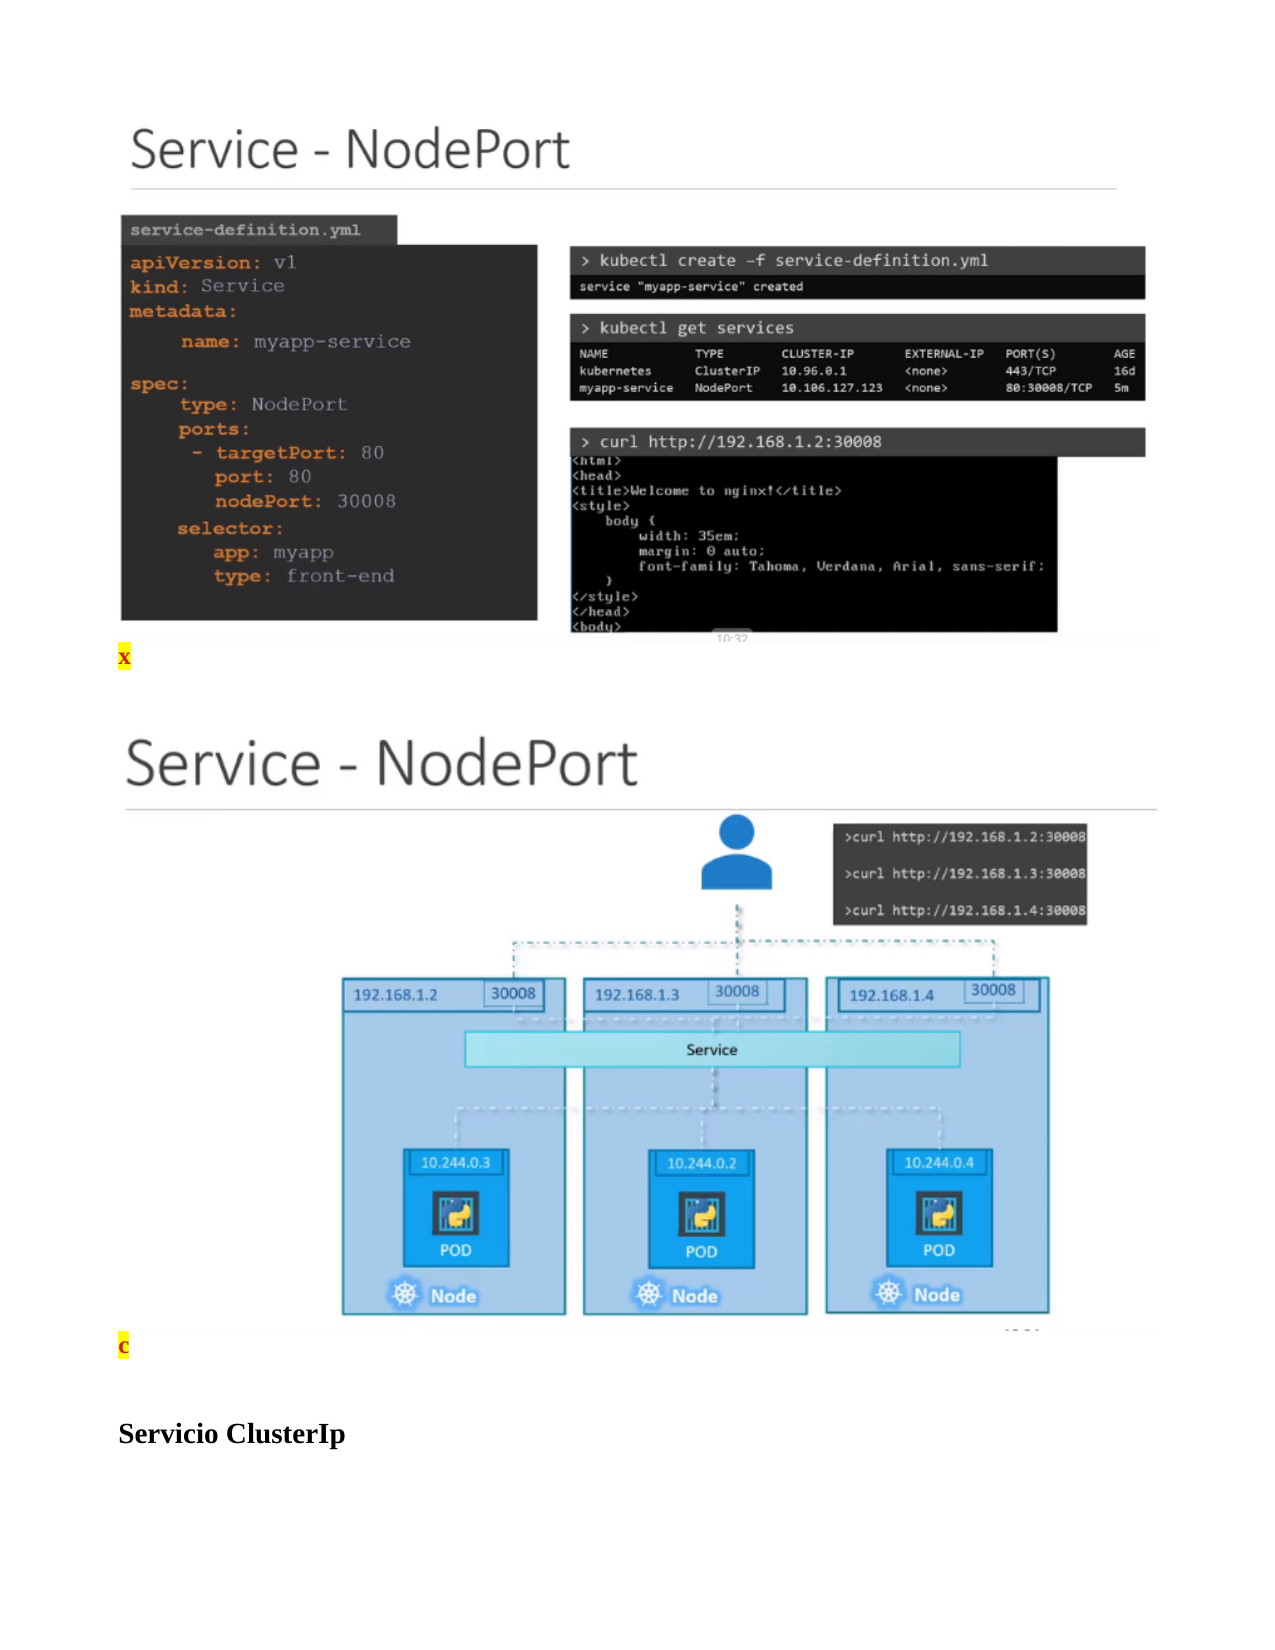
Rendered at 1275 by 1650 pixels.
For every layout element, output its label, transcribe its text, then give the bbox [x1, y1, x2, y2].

text c [118, 1331, 1157, 1359]
picture [118, 727, 1157, 1331]
text x [118, 642, 1157, 670]
picture [118, 118, 1157, 642]
text Servicio ClusterIp [118, 1416, 1157, 1450]
